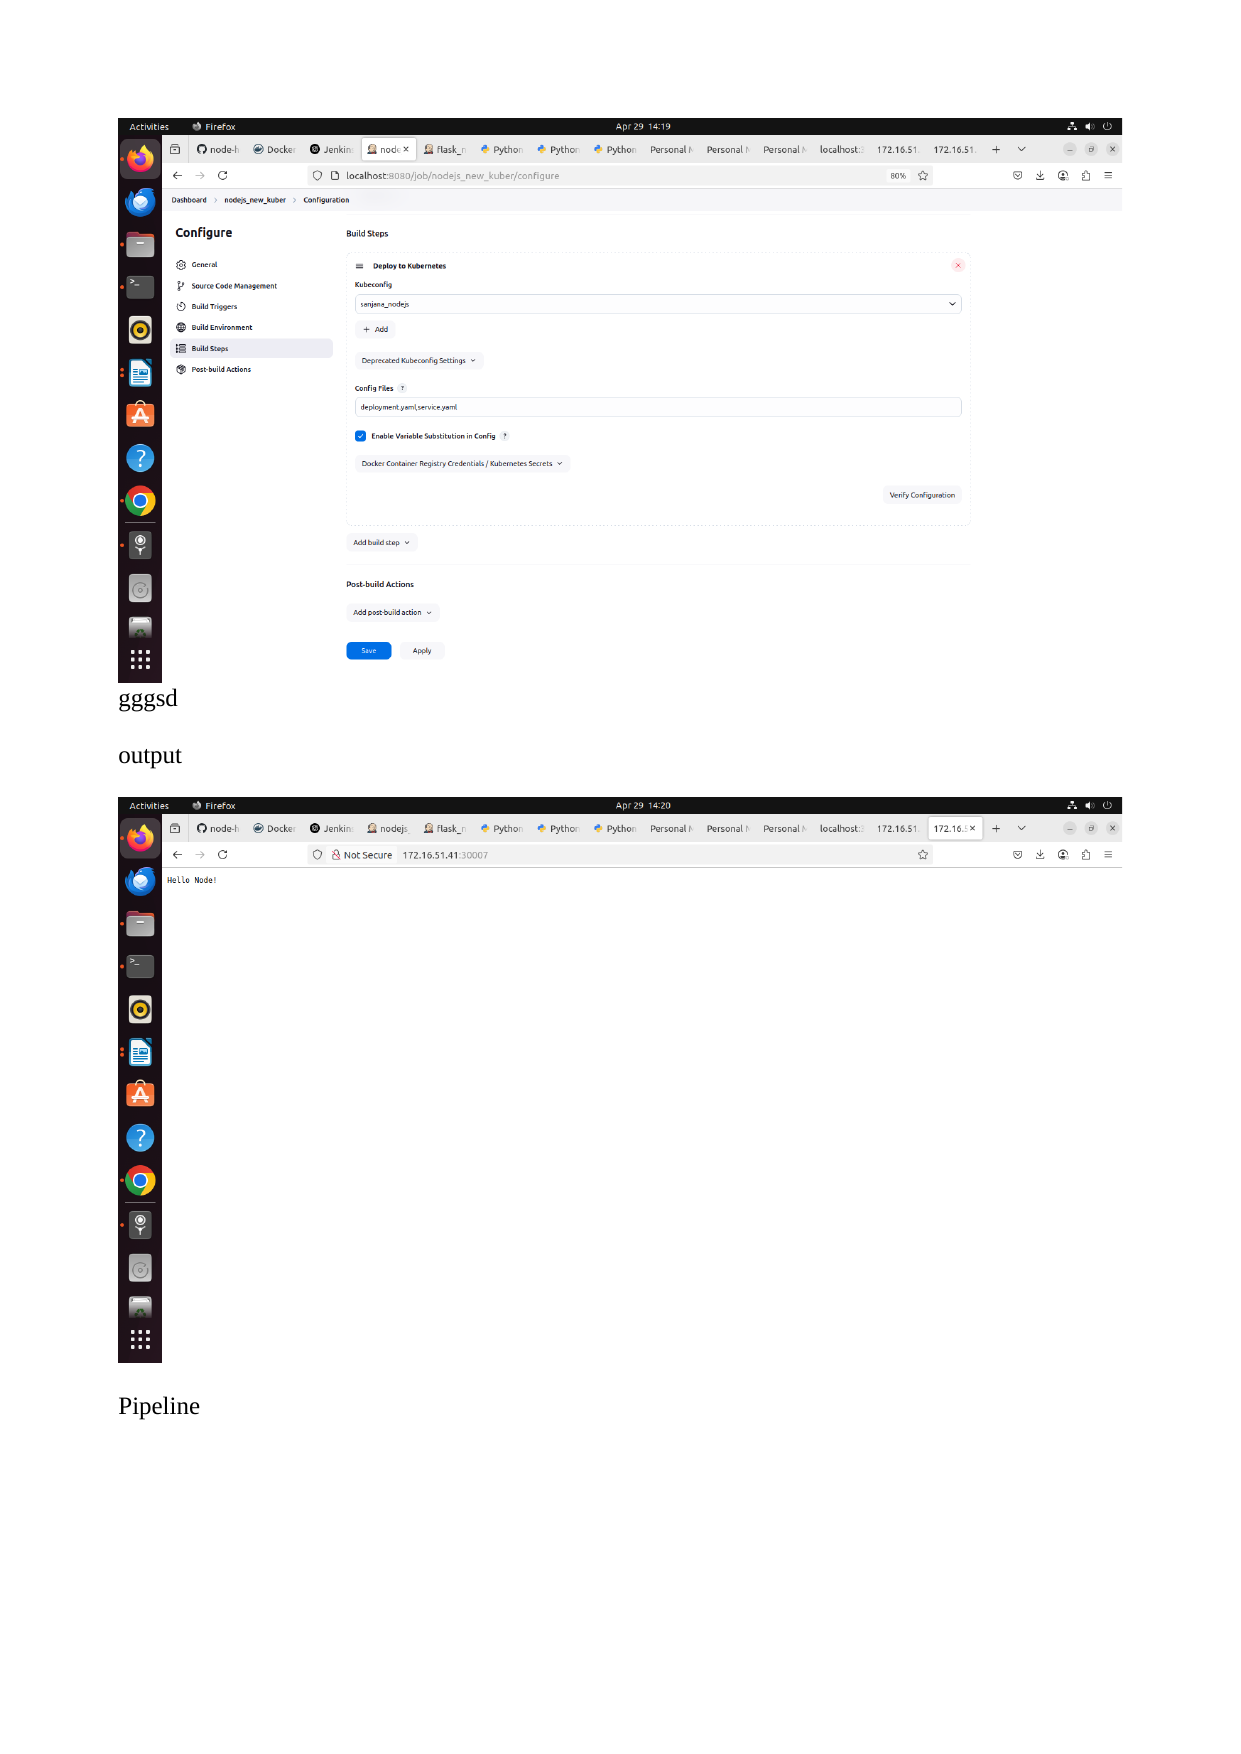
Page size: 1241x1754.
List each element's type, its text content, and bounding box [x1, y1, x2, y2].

text Pipeline [118, 1391, 1122, 1420]
picture [118, 118, 1123, 683]
picture [118, 797, 1123, 1363]
text output [118, 740, 1122, 769]
text gggsd [118, 683, 1122, 712]
